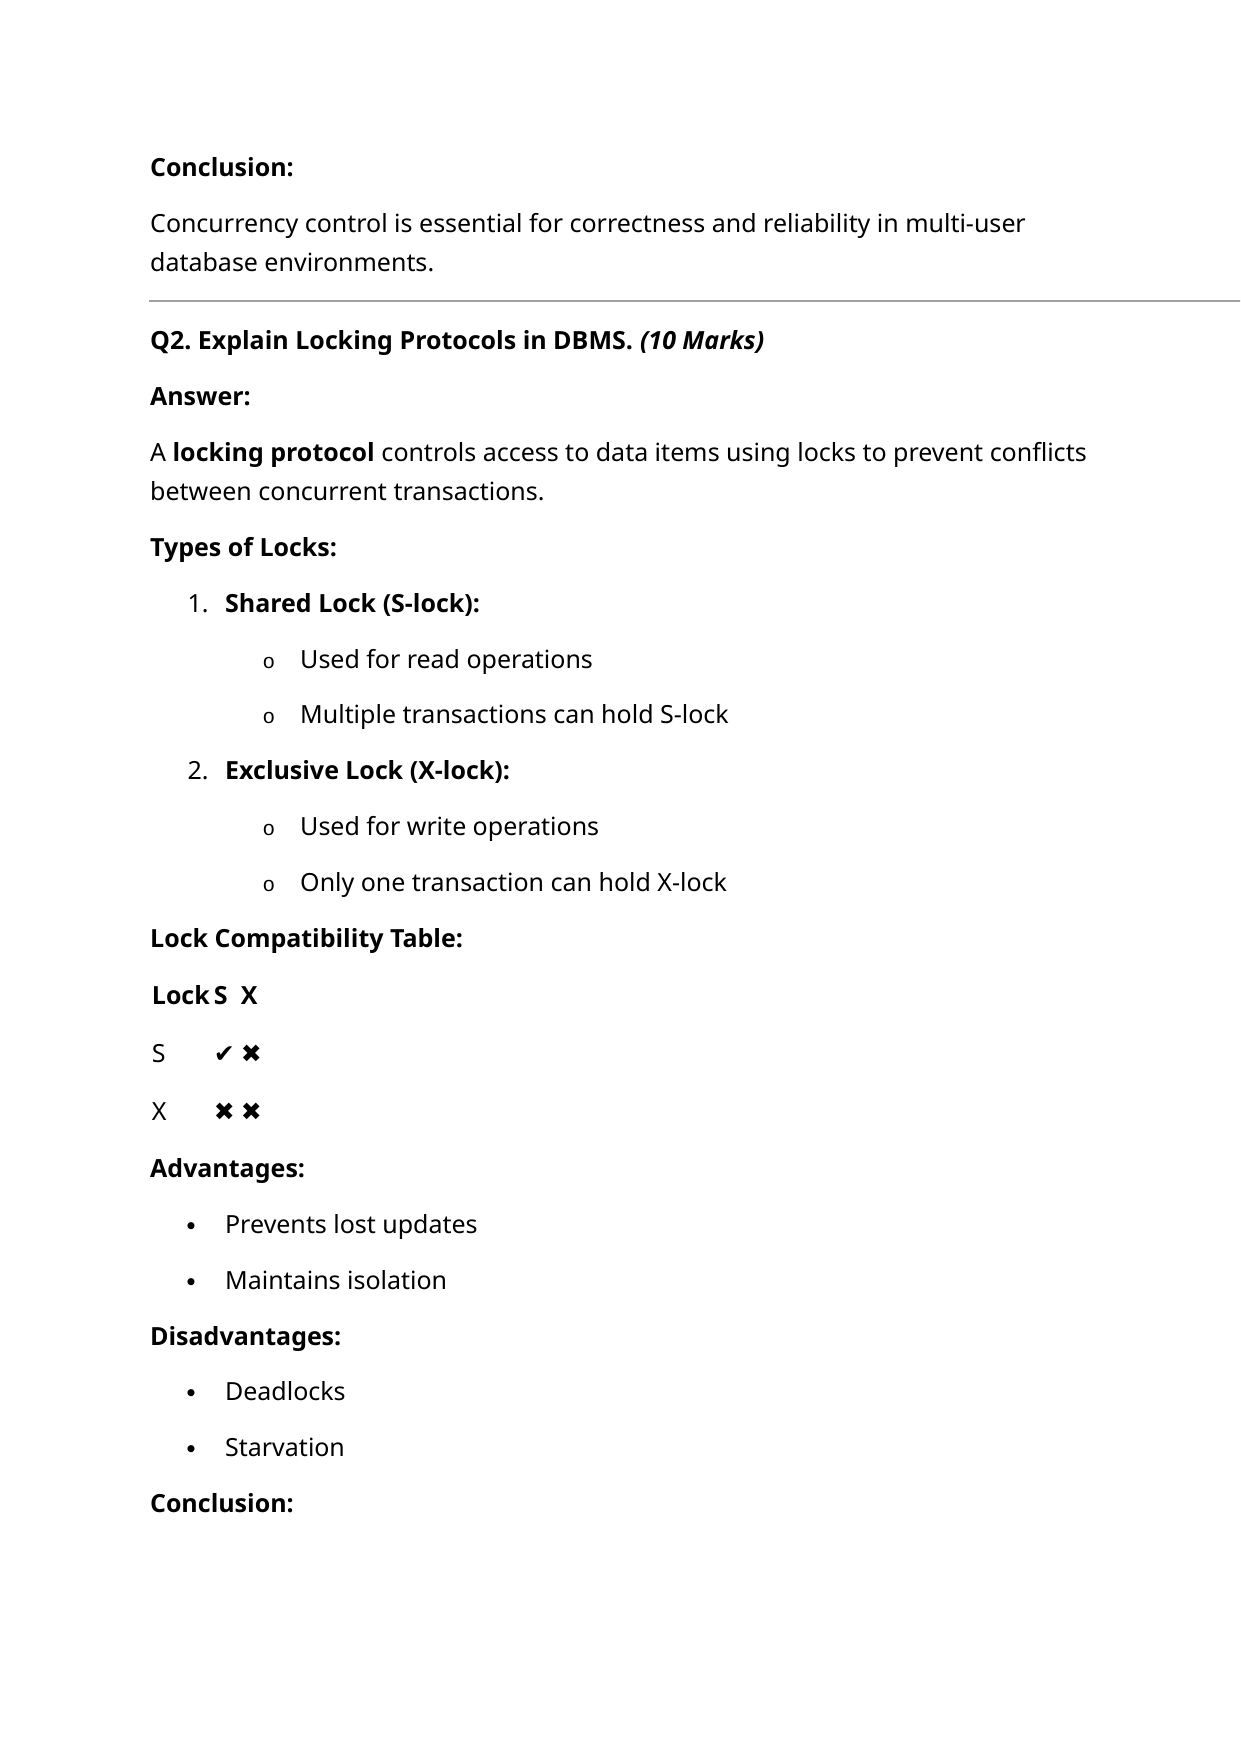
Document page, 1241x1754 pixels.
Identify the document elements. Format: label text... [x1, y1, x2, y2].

list Starvation [187, 1430, 1090, 1464]
table_cell ✖ [212, 1093, 239, 1151]
list Multiple transactions can hold S-lock [262, 697, 1090, 731]
text Answer: [150, 379, 1090, 413]
table_cell S [150, 1034, 212, 1092]
list Used for read operations [262, 641, 1090, 675]
table_cell X [150, 1093, 212, 1151]
list Shared Lock (S-lock): [187, 585, 1090, 619]
table_cell ✖ [239, 1093, 267, 1151]
table_header S [212, 976, 239, 1034]
table_header Lock [150, 976, 212, 1034]
list Used for write operations [262, 809, 1090, 843]
text Disadvantages: [150, 1318, 1090, 1352]
list Maintains isolation [187, 1262, 1090, 1296]
text Concurrency control is essential for correctness and reliability in multi-user database environments. [150, 206, 1090, 279]
list Exclusive Lock (X-lock): [187, 753, 1090, 787]
table_cell ✖ [239, 1034, 267, 1092]
text Advantages: [150, 1151, 1090, 1185]
list Deadlocks [187, 1374, 1090, 1408]
text Types of Locks: [150, 529, 1090, 564]
text Conclusion: [150, 1486, 1090, 1520]
list Only one transaction can hold X-lock [262, 864, 1090, 899]
table_cell ✔ [212, 1034, 239, 1092]
text Lock Compatibility Table: [150, 920, 1090, 954]
text Q2. Explain Locking Protocols in DBMS. (10 Marks) [150, 323, 1090, 357]
text Conclusion: [150, 150, 1090, 184]
table_header X [239, 976, 267, 1034]
list Prevents lost updates [187, 1206, 1090, 1241]
text A locking protocol controls access to data items using locks to prevent conflicts between concurrent transactions. [150, 434, 1090, 508]
